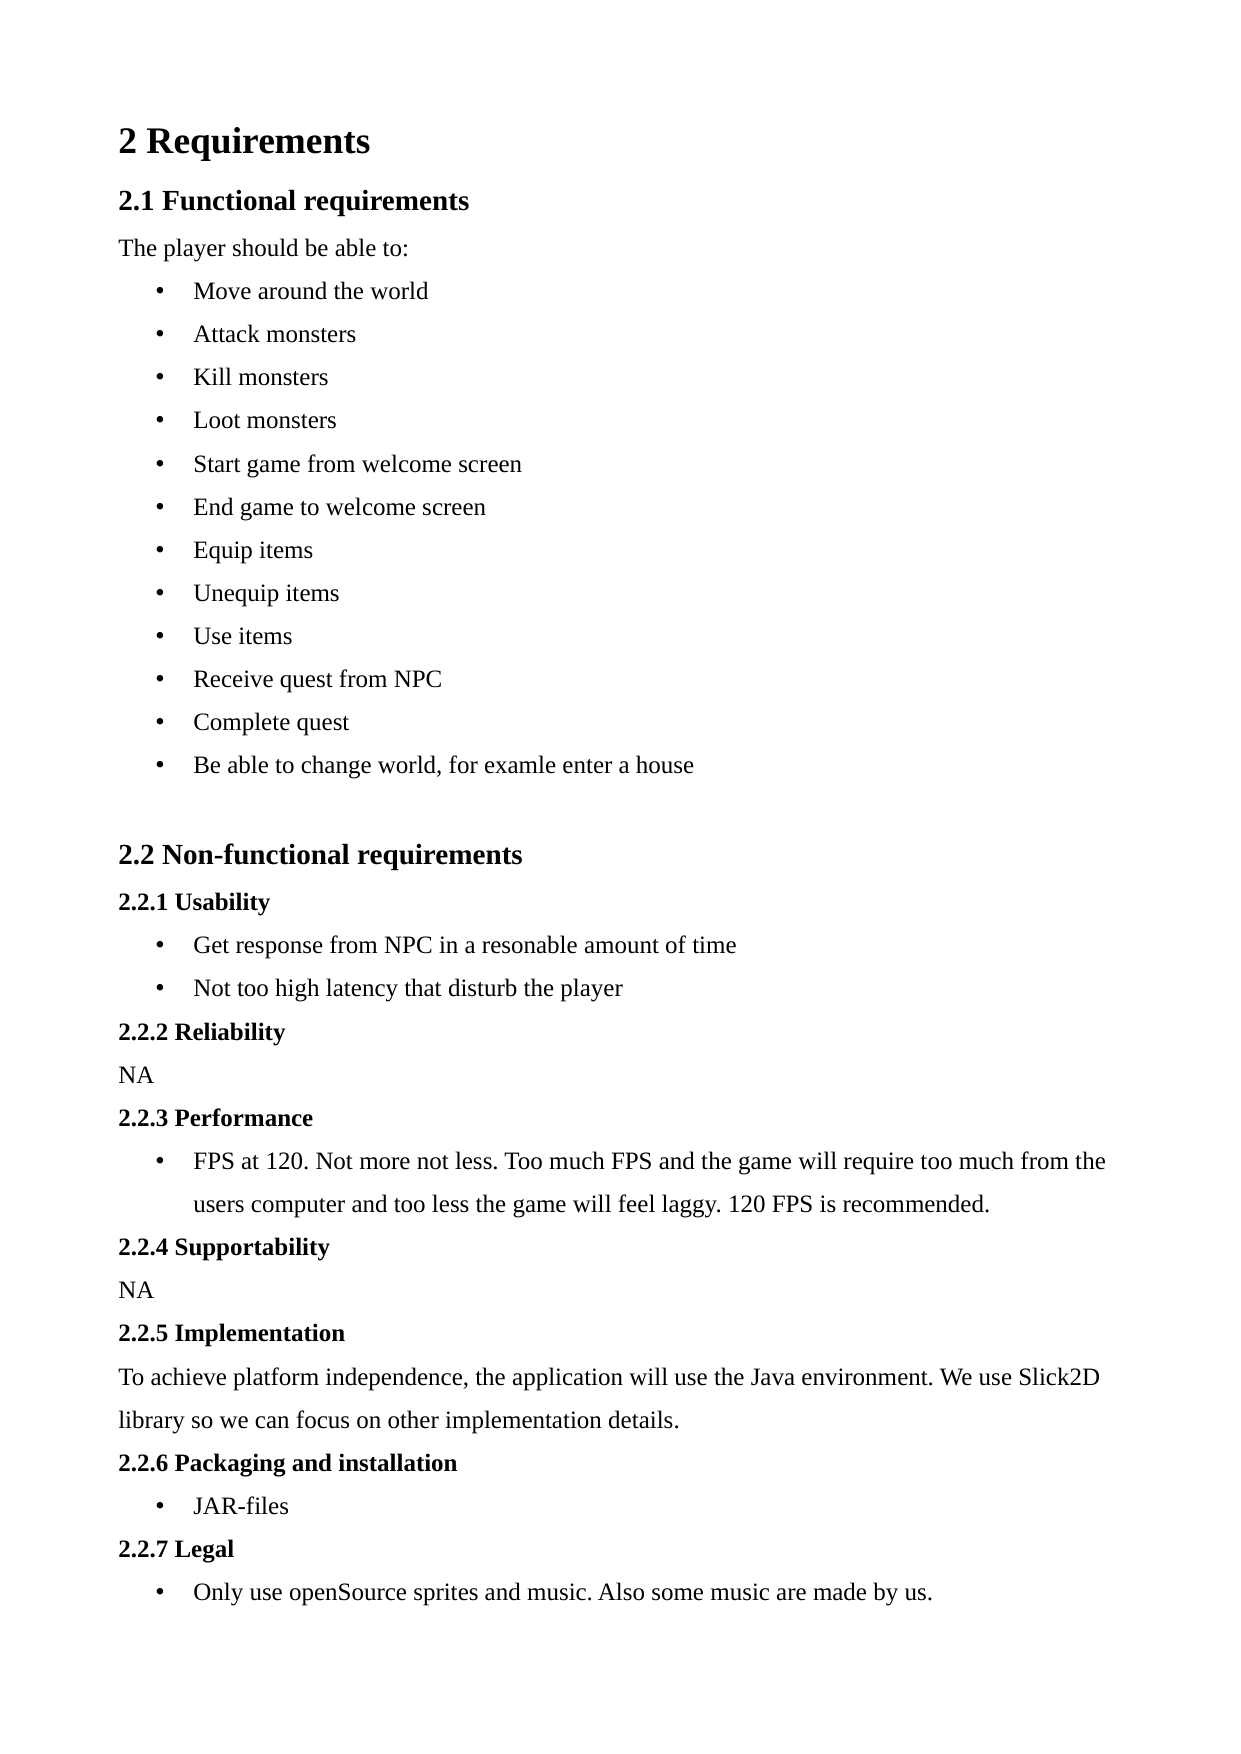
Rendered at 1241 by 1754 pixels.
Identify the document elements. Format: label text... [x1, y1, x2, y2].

list Use items [156, 621, 1122, 650]
text NA [118, 1060, 1122, 1088]
text 2.2 Non-functional requirements [118, 837, 1122, 870]
list Only use openSource sprites and music. Also some music are made by us. [156, 1577, 1122, 1606]
text 2.2.7 Legal [118, 1534, 1122, 1563]
text NA [118, 1275, 1122, 1304]
text To achieve platform independence, the application will use the Java environment. We use Slick2D library so we can focus on other implementation details. [118, 1362, 1122, 1433]
list Receive quest from NPC [156, 664, 1122, 693]
text 2.2.2 Reliability [118, 1017, 1122, 1045]
text 2.2.4 Supportability [118, 1232, 1122, 1261]
text 2.2.3 Performance [118, 1103, 1122, 1132]
list Kill monsters [156, 362, 1122, 391]
text The player should be able to: [118, 233, 1122, 262]
text 2 Requirements [118, 118, 1122, 161]
list End game to welcome screen [156, 492, 1122, 521]
list Start game from welcome screen [156, 449, 1122, 477]
list Get response from NPC in a resonable amount of time [156, 930, 1122, 959]
list Not too high latency that disturb the player [156, 973, 1122, 1002]
list Complete quest [156, 707, 1122, 736]
list Move around the world [156, 276, 1122, 305]
text 2.2.1 Usability [118, 887, 1122, 916]
text 2.2.6 Packaging and installation [118, 1448, 1122, 1477]
list Be able to change world, for examle enter a house [156, 751, 1122, 779]
text 2.2.5 Implementation [118, 1318, 1122, 1347]
list JAR-files [156, 1491, 1122, 1520]
list FPS at 120. Not more not less. Too much FPS and the game will require too much from the users computer and too less the game will feel laggy. 120 FPS is recommended. [156, 1146, 1122, 1218]
text 2.1 Functional requirements [118, 183, 1122, 216]
list Attack monsters [156, 319, 1122, 348]
list Unequip items [156, 578, 1122, 607]
list Equip items [156, 535, 1122, 564]
list Loot monsters [156, 406, 1122, 434]
